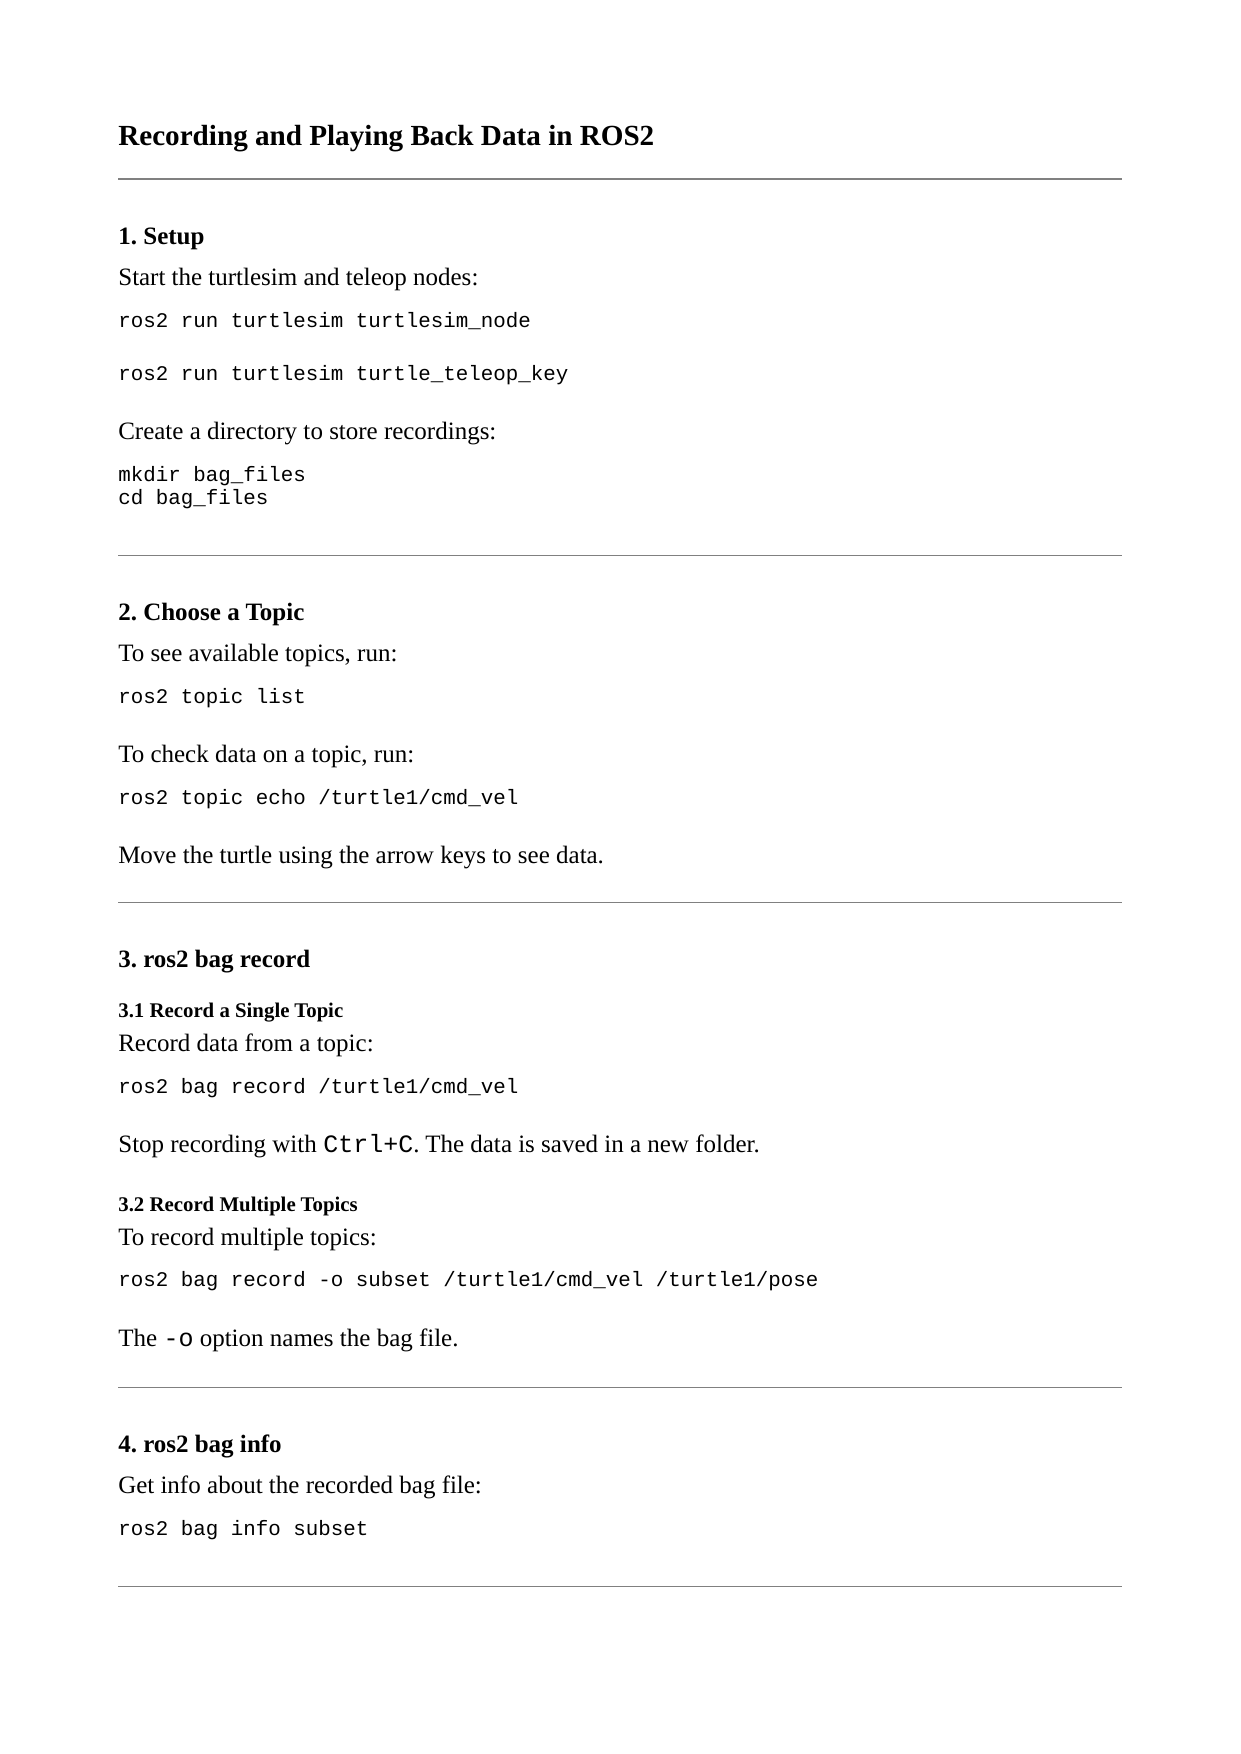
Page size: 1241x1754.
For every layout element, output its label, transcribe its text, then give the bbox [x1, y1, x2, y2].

text To see available topics, run: [118, 638, 1122, 667]
text Stop recording with Ctrl+C. The data is saved in a new folder. [118, 1129, 1122, 1160]
text ros2 run turtlesim turtle_teleop_key [118, 363, 1122, 387]
text To record multiple topics: [118, 1222, 1122, 1251]
text ros2 topic list [118, 686, 1122, 710]
subtitle 3.2 Record Multiple Topics [118, 1192, 1122, 1216]
subtitle 3.1 Record a Single Topic [118, 998, 1122, 1022]
subtitle 1. Setup [118, 221, 1122, 250]
text ros2 bag record /turtle1/cmd_vel [118, 1076, 1122, 1099]
text ros2 run turtlesim turtlesim_node [118, 310, 1122, 333]
text The -o option names the bag file. [118, 1323, 1122, 1353]
subtitle 2. Choose a Topic [118, 597, 1122, 626]
text Record data from a topic: [118, 1028, 1122, 1057]
subtitle Recording and Playing Back Data in ROS2 [118, 118, 1122, 152]
text Start the turtlesim and teleop nodes: [118, 262, 1122, 291]
text mkdir bag_files [118, 464, 1122, 487]
text ros2 bag info subset [118, 1518, 1122, 1542]
subtitle 3. ros2 bag record [118, 944, 1122, 973]
text ros2 topic echo /turtle1/cmd_vel [118, 787, 1122, 810]
text cd bag_files [118, 487, 1122, 511]
text To check data on a topic, run: [118, 739, 1122, 768]
text Get info about the recorded bag file: [118, 1471, 1122, 1499]
text ros2 bag record -o subset /turtle1/cmd_vel /turtle1/pose [118, 1269, 1122, 1293]
text Move the turtle using the arrow keys to see data. [118, 840, 1122, 869]
subtitle 4. ros2 bag info [118, 1429, 1122, 1458]
text Create a directory to store recordings: [118, 416, 1122, 445]
